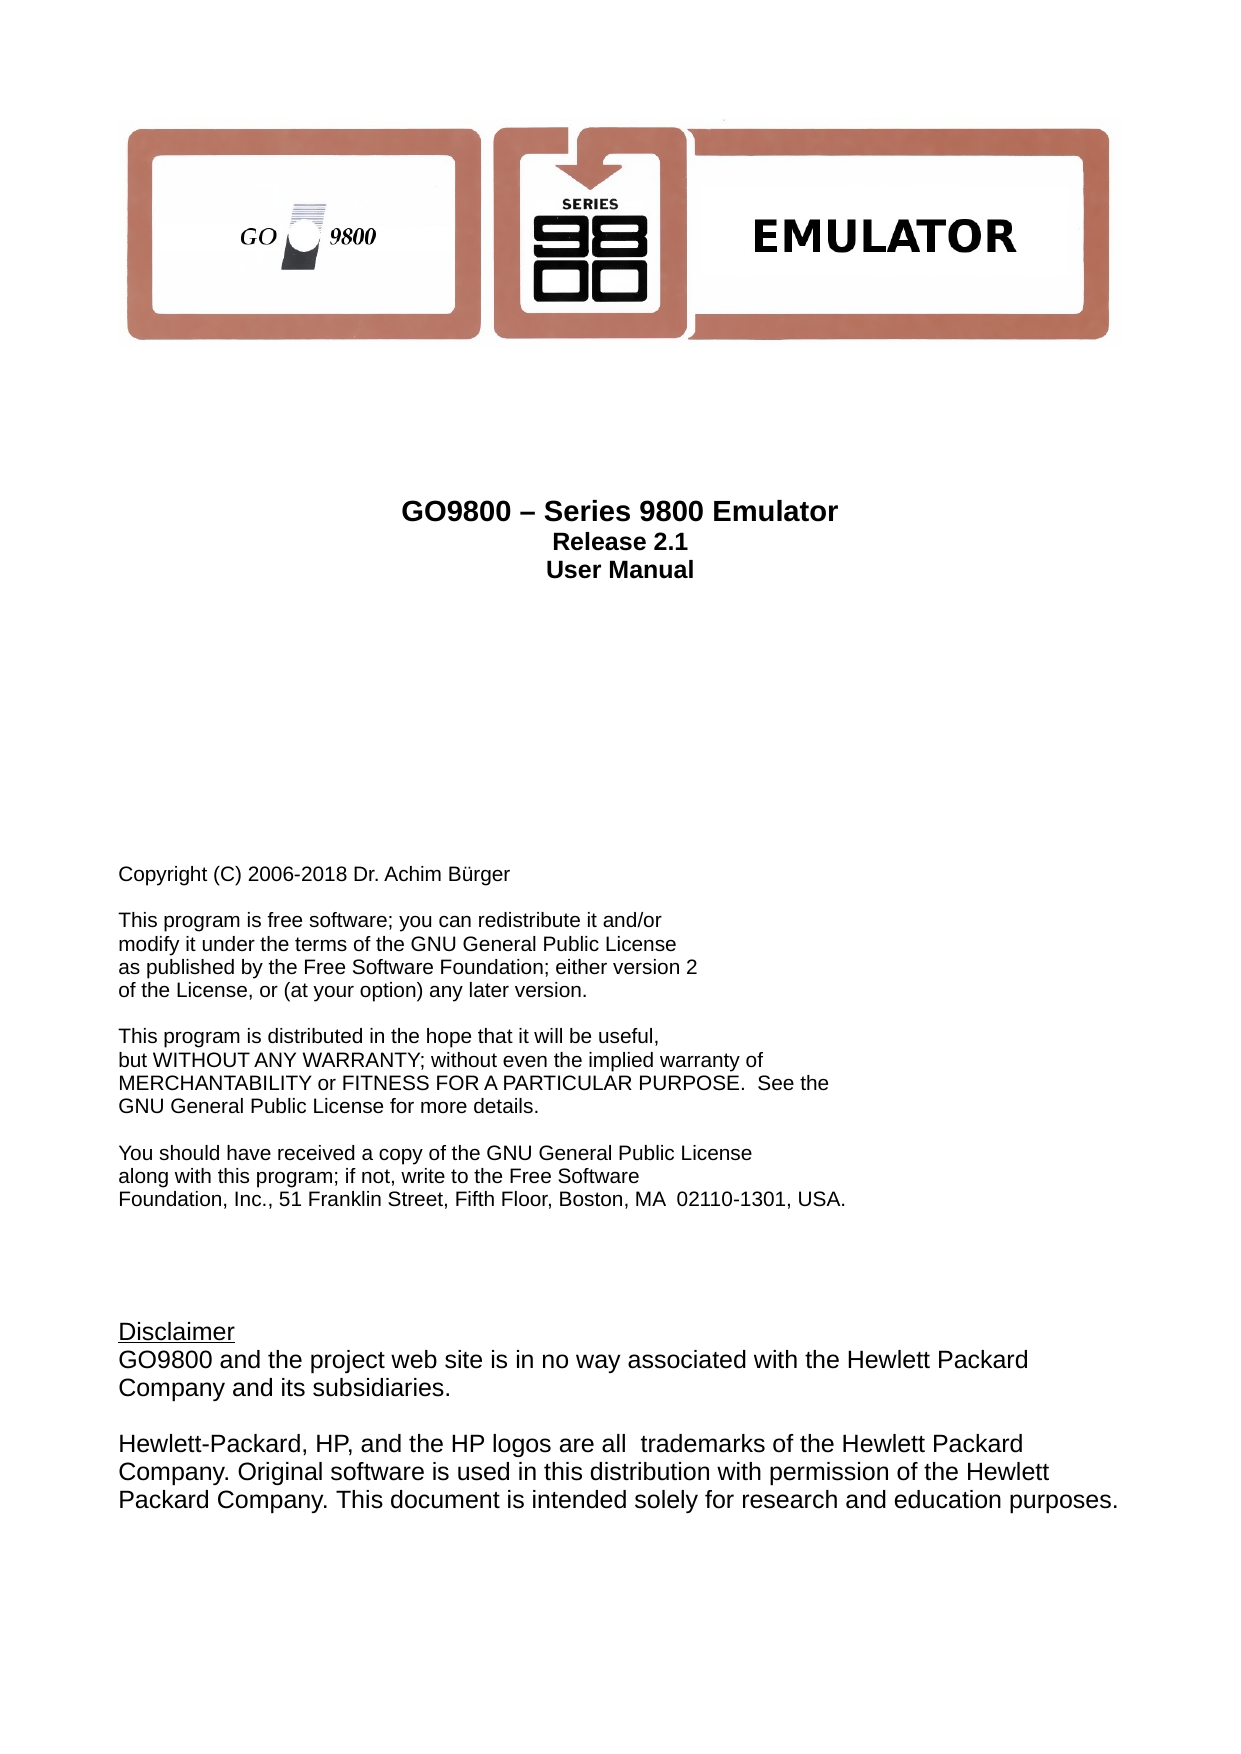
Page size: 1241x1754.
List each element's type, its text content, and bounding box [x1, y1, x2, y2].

text Release 2.1 [118, 527, 1122, 555]
text User Manual [118, 555, 1122, 583]
text Disclaimer [118, 1318, 1122, 1346]
text This program is distributed in the hope that it will be useful, [118, 1025, 1122, 1048]
text GO9800 and the project web site is in no way associated with the Hewlett Packard Company and its subsidiaries. [118, 1346, 1122, 1402]
text of the License, or (at your option) any later version. [118, 979, 1122, 1002]
picture [118, 118, 1122, 346]
text along with this program; if not, write to the Free Software [118, 1164, 1122, 1188]
text as published by the Free Software Foundation; either version 2 [118, 955, 1122, 979]
text GNU General Public License for more details. [118, 1095, 1122, 1118]
text You should have received a copy of the GNU General Public License [118, 1141, 1122, 1164]
text MERCHANTABILITY or FITNESS FOR A PARTICULAR PURPOSE. See the [118, 1072, 1122, 1095]
text modify it under the terms of the GNU General Public License [118, 932, 1122, 955]
text GO9800 – Series 9800 Emulator [118, 495, 1122, 527]
text Hewlett-Packard, HP, and the HP logos are all trademarks of the Hewlett Packard Company. Original software is used in this distribution with permission of the Hewlett Packard Company. This document is intended solely for research and education purposes. [118, 1429, 1122, 1513]
text This program is free software; you can redistribute it and/or [118, 909, 1122, 932]
text but WITHOUT ANY WARRANTY; without even the implied warranty of [118, 1048, 1122, 1072]
text Foundation, Inc., 51 Franklin Street, Fifth Floor, Boston, MA 02110-1301, USA. [118, 1188, 1122, 1211]
text Copyright (C) 2006-2018 Dr. Achim Bürger [118, 862, 1122, 886]
